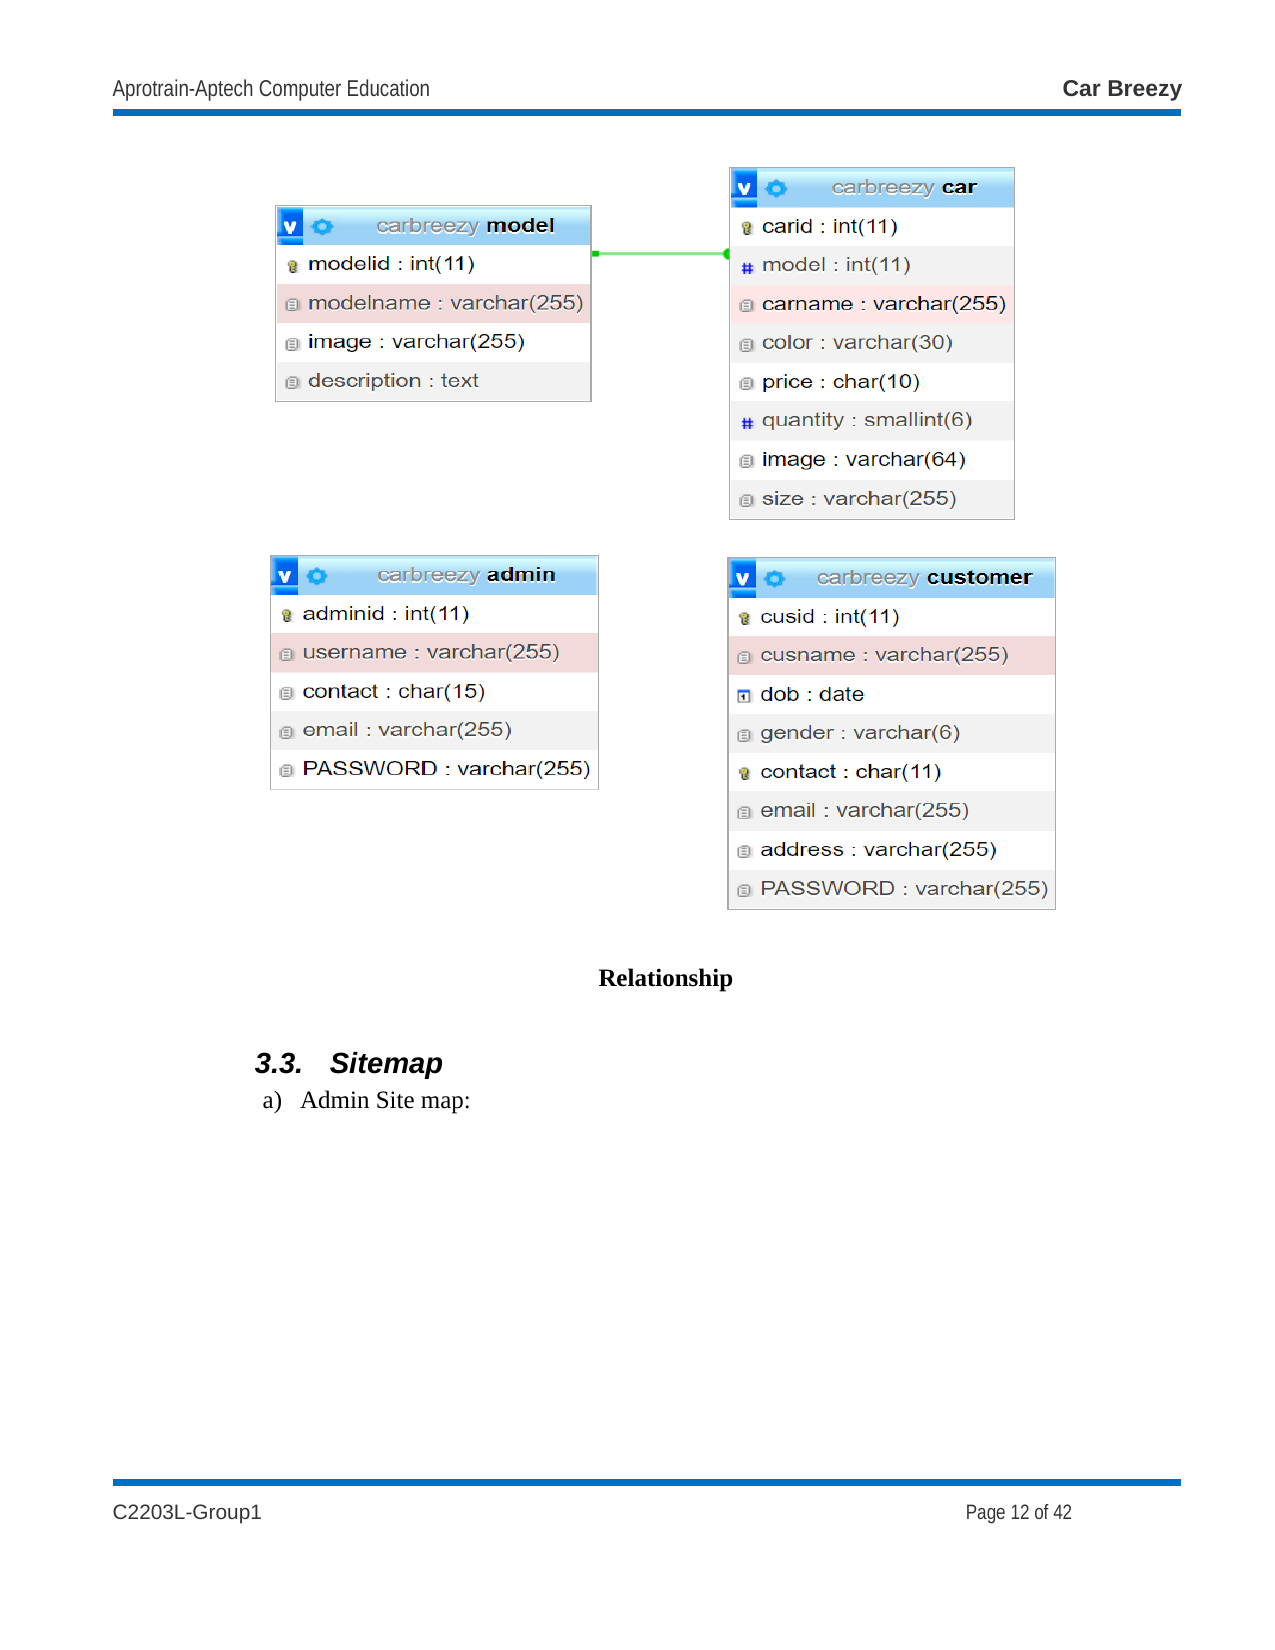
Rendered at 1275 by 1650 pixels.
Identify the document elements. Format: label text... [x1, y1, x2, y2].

text Relationship [225, 963, 1106, 992]
list Sitemap [254, 1046, 1106, 1079]
list Admin Site map: [262, 1085, 1106, 1114]
